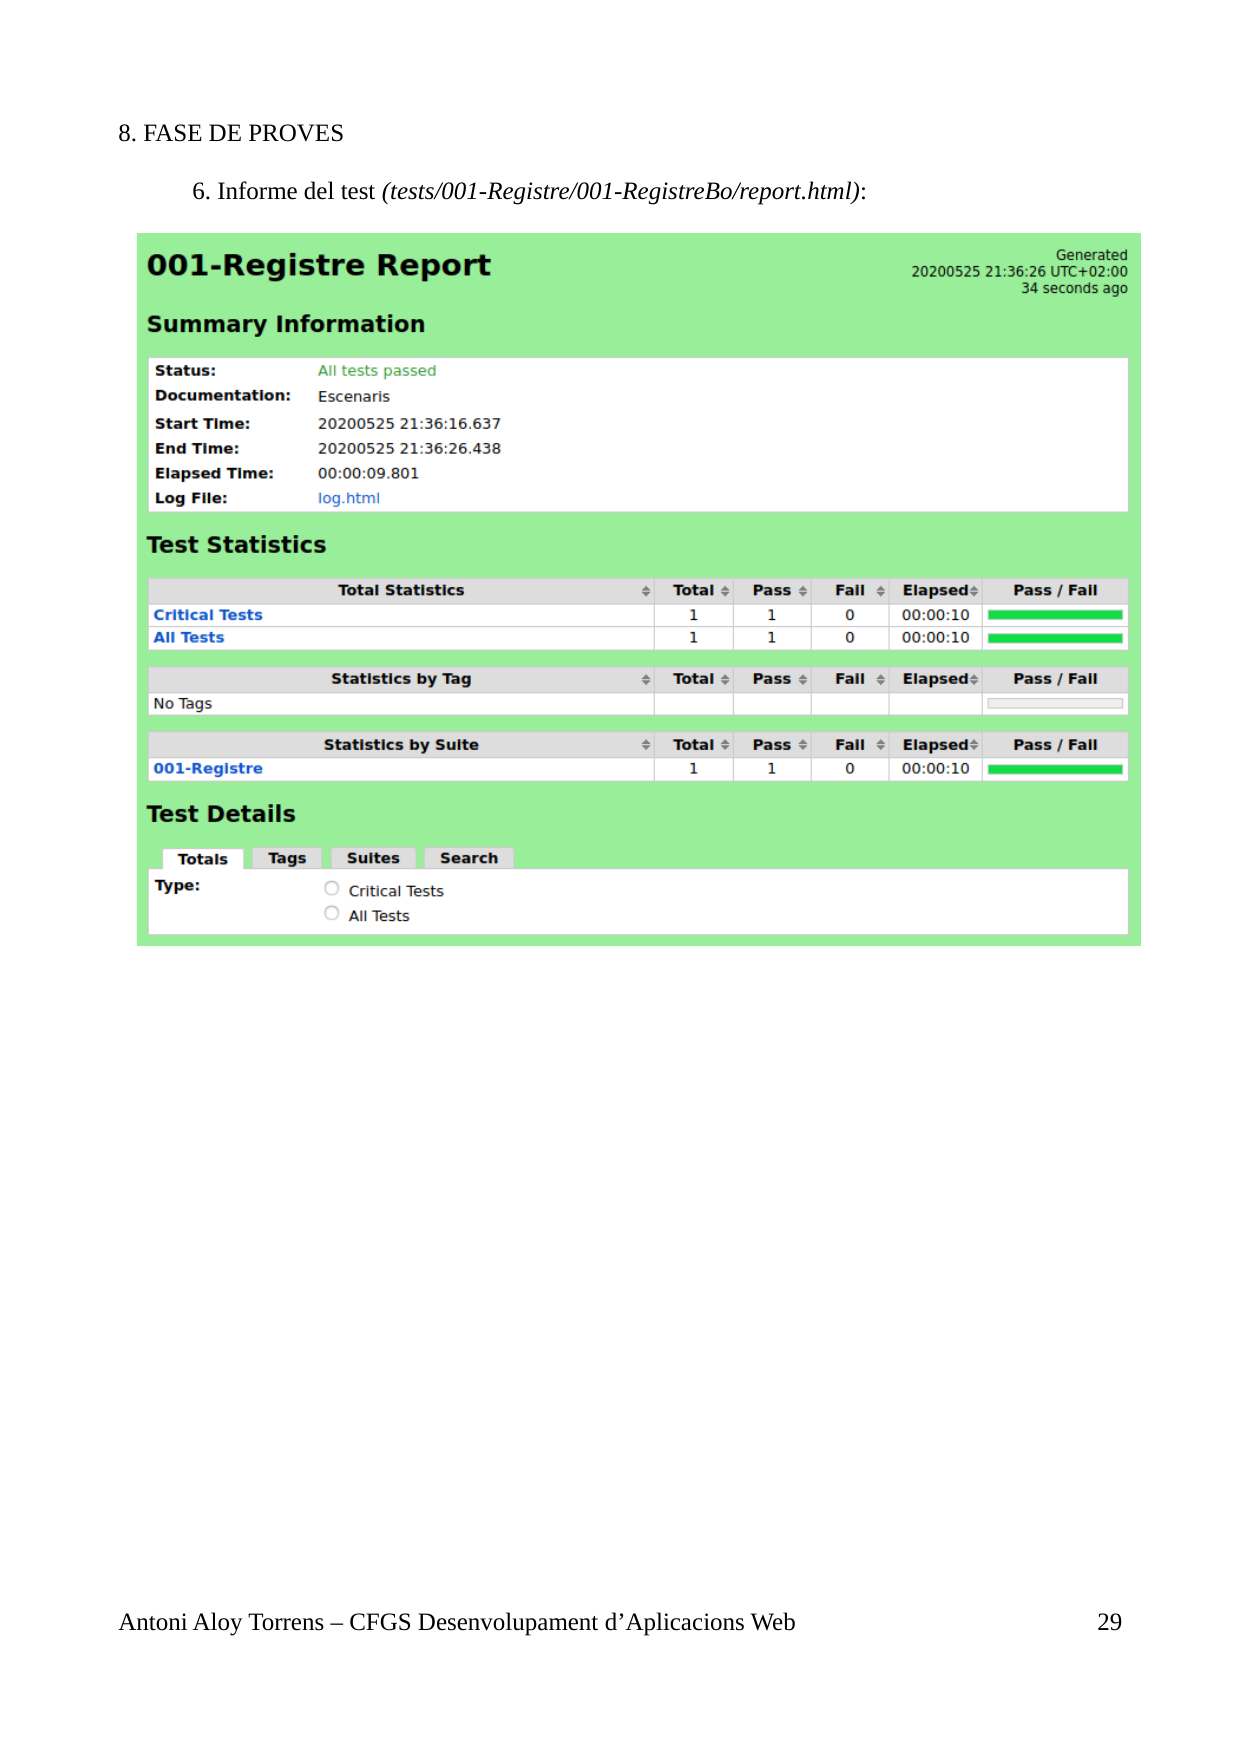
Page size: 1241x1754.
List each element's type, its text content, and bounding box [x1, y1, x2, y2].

picture [136, 233, 1141, 946]
text 6. Informe del test (tests/001-Registre/001-RegistreBo/report.html): [118, 176, 1122, 205]
